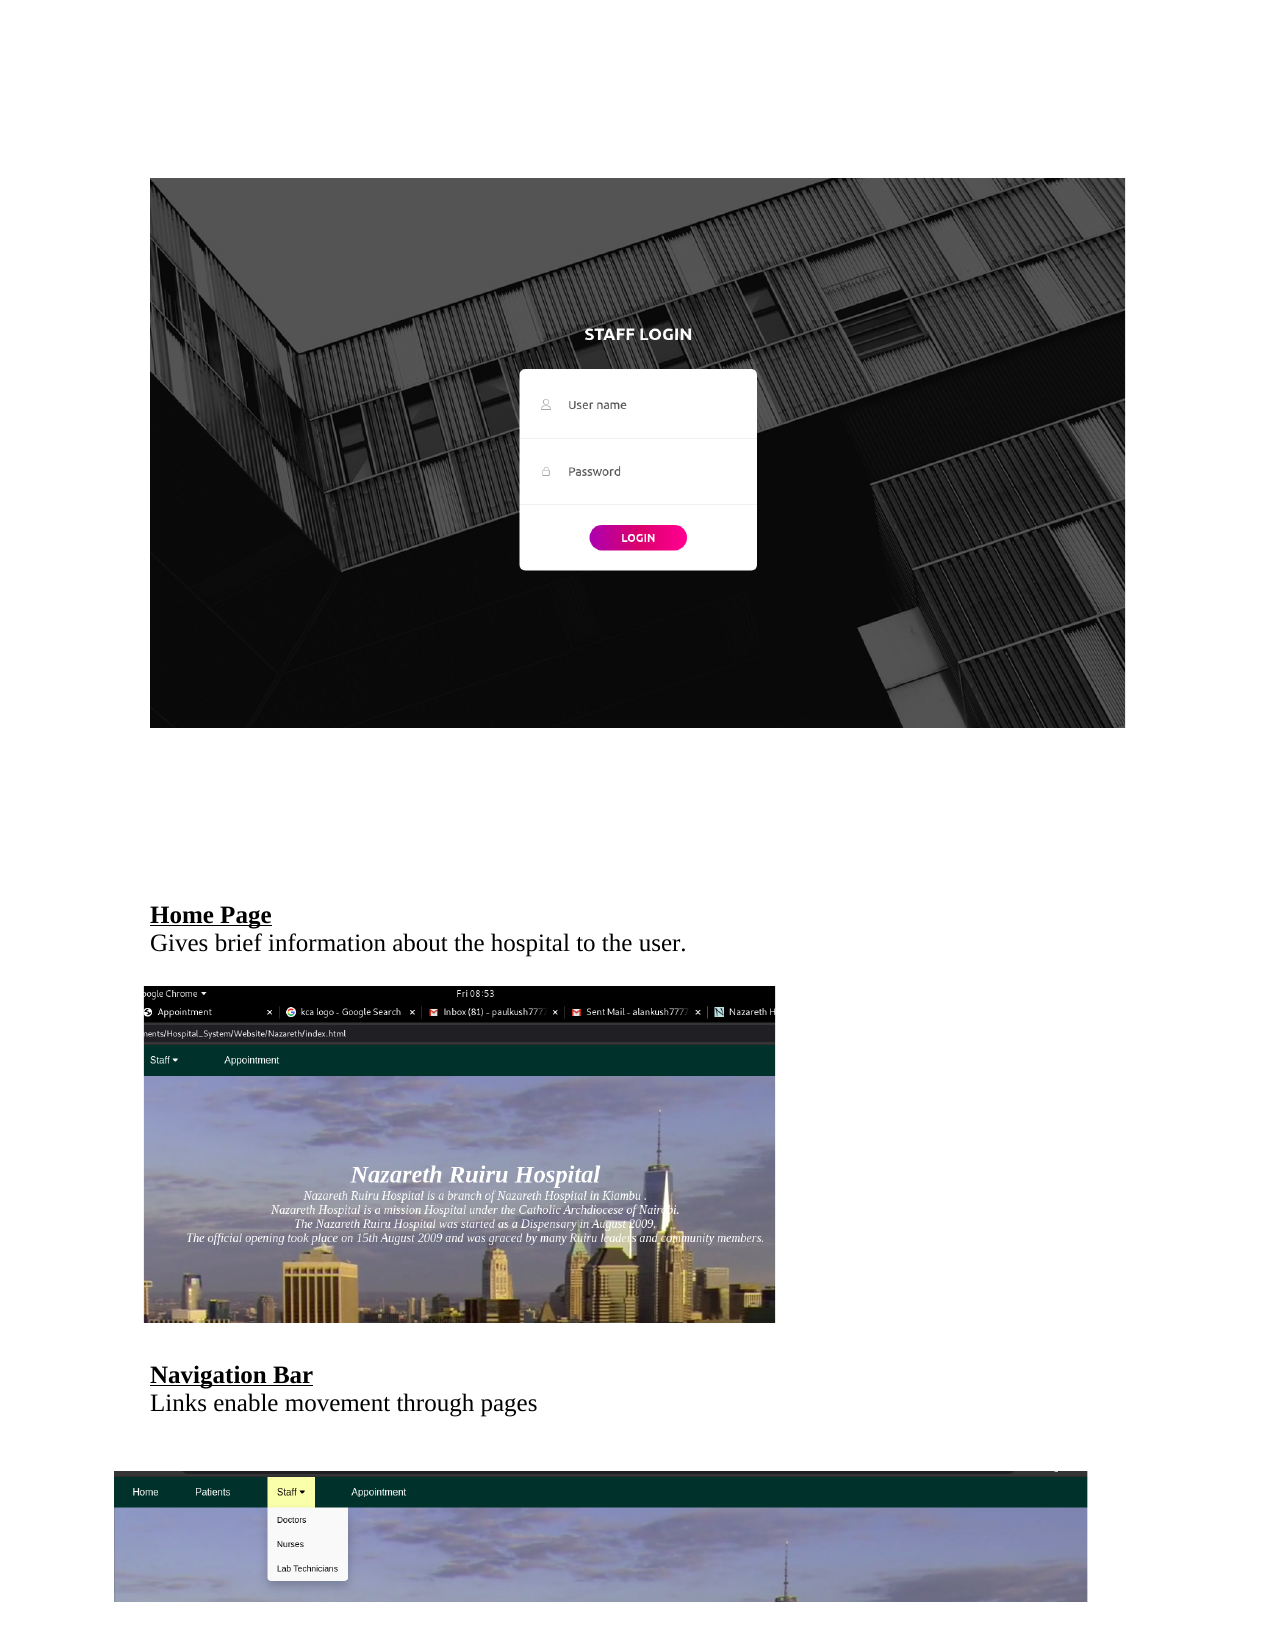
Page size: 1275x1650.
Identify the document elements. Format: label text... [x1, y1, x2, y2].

picture [150, 178, 1125, 728]
picture [114, 1471, 1088, 1538]
text Navigation Bar [150, 1360, 1125, 1388]
text Links enable movement through pages [150, 1388, 1125, 1417]
picture [143, 986, 775, 1323]
text Gives brief information about the hospital to the user. [150, 928, 1125, 957]
text Home Page [150, 900, 1125, 928]
